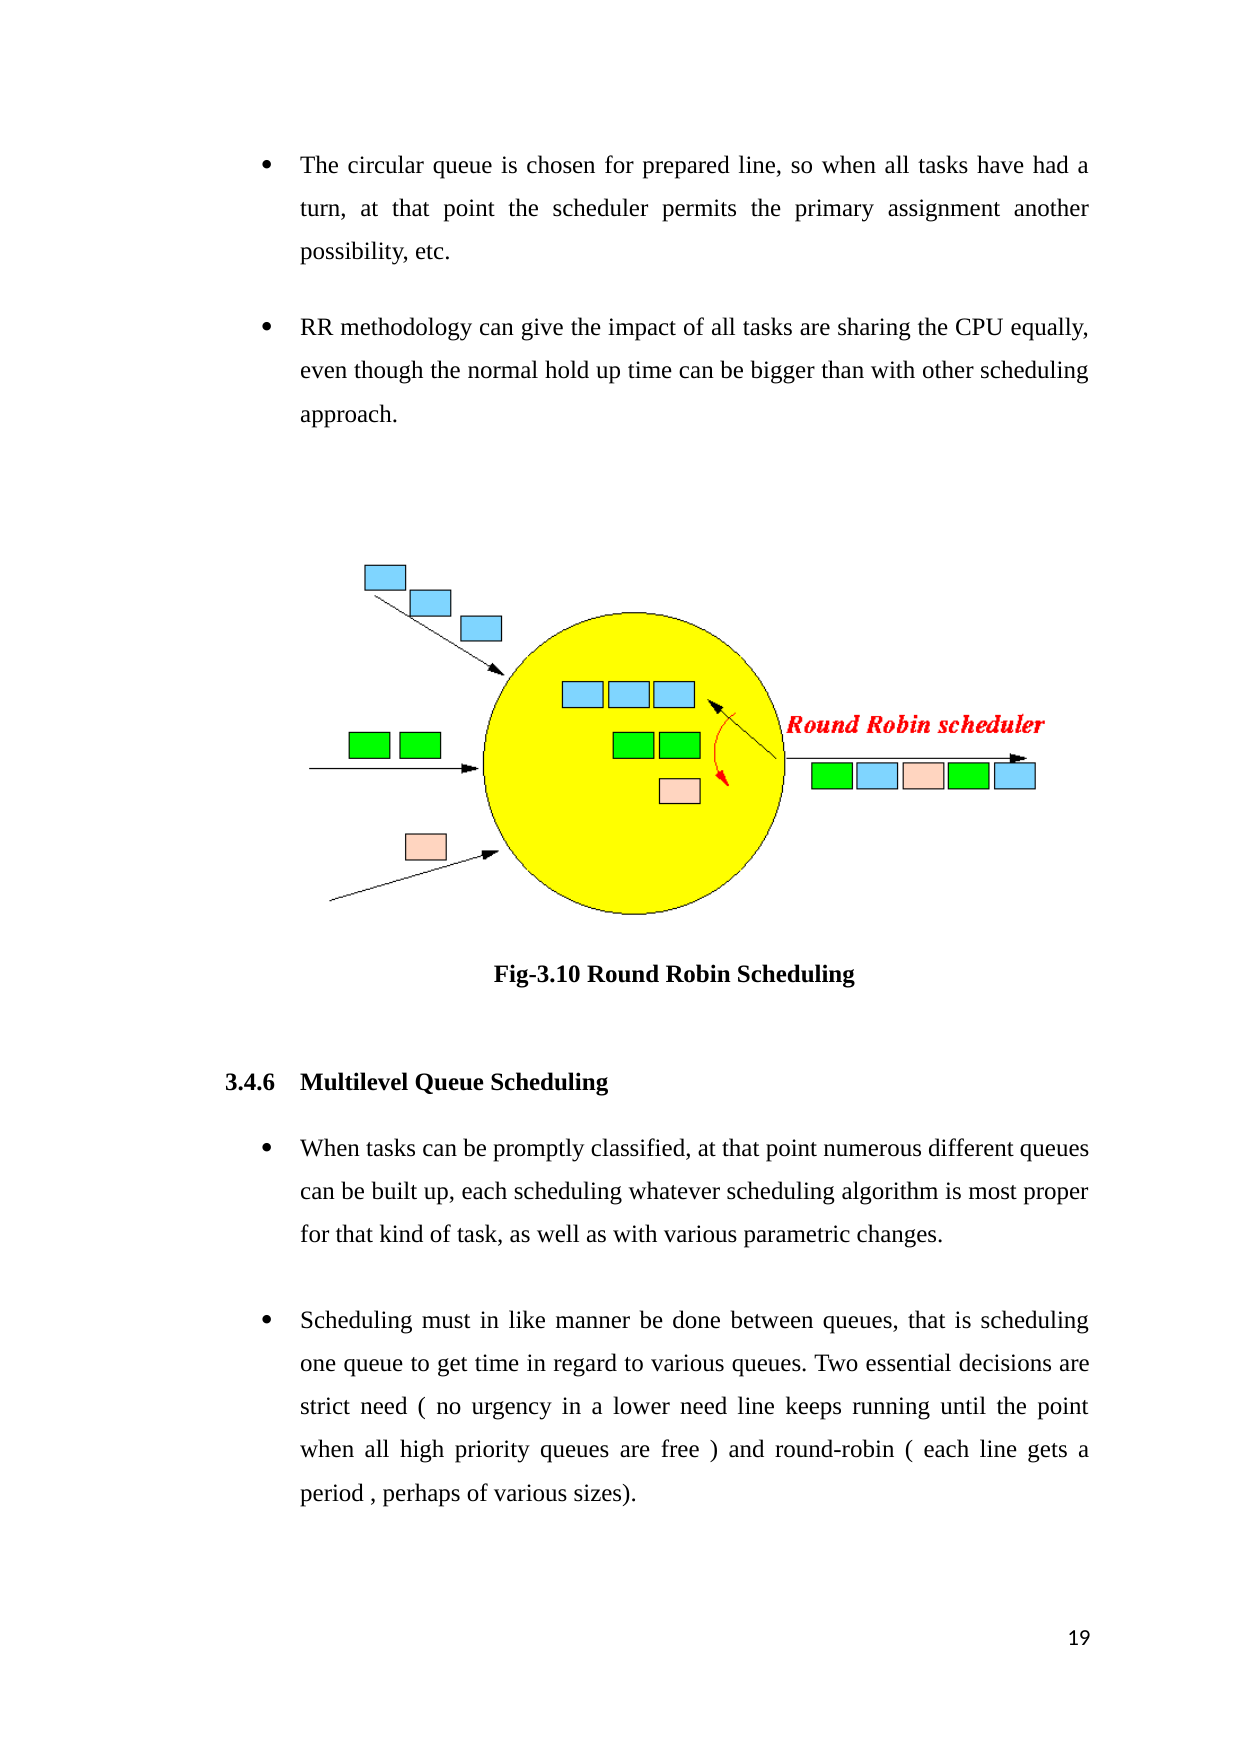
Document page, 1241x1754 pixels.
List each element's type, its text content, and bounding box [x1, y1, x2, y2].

picture [281, 549, 1090, 934]
subtitle Fig-3.10 Round Robin Scheduling [225, 959, 1090, 988]
list Scheduling must in like manner be done between queues, that is scheduling one queue to get time in regard to various queues. Two essential decisions are strict need ( no urgency in a lower need line keeps running until the point when all high priority queues are free ) and round-robin ( each line gets a period , perhaps of various sizes). [262, 1305, 1090, 1506]
list When tasks can be promptly classified, at that point numerous different queues can be built up, each scheduling whatever scheduling algorithm is most proper for that kind of task, as well as with various parametric changes. [262, 1133, 1090, 1248]
subtitle Multilevel Queue Scheduling [225, 1067, 1090, 1095]
list The circular queue is chosen for prepared line, so when all tasks have had a turn, at that point the scheduler permits the primary assignment another possibility, etc. [262, 150, 1090, 265]
list RR methodology can give the impact of all tasks are sharing the CPU equally, even though the normal hold up time can be bigger than with other scheduling approach. [262, 312, 1090, 427]
